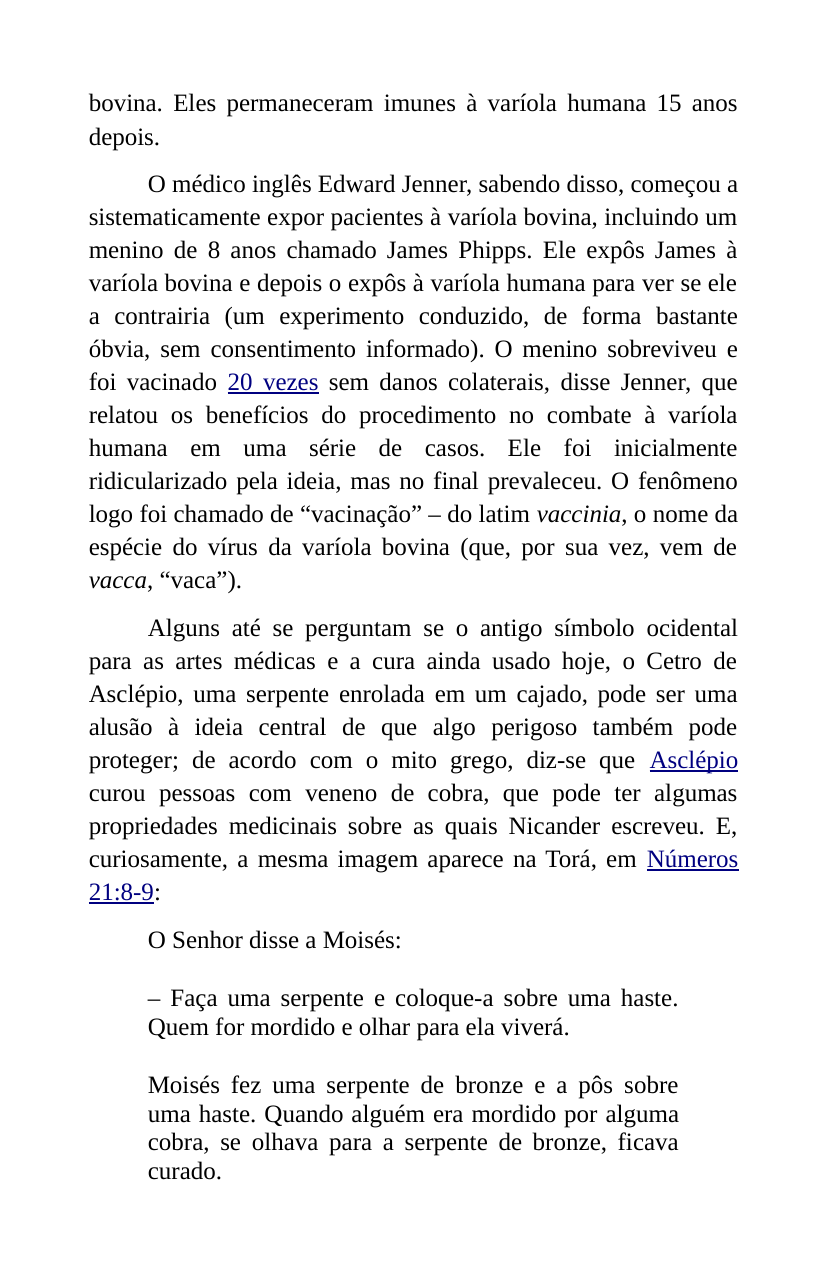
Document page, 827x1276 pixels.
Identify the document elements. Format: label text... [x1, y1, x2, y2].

text Alguns até se perguntam se o antigo símbolo ocidental para as artes médicas e a cura ainda usado hoje, o Cetro de Asclépio, uma serpente enrolada em um cajado, pode ser uma alusão à ideia central de que algo perigoso também pode proteger; de acordo com o mito grego, diz-se que Asclépio curou pessoas com veneno de cobra, que pode ter algumas propriedades medicinais sobre as quais Nicander escreveu. E, curiosamente, a mesma imagem aparece na Torá, em Números 21:8-9: [88, 613, 738, 906]
text O médico inglês Edward Jenner, sabendo disso, começou a sistematicamente expor pacientes à varíola bovina, incluindo um menino de 8 anos chamado James Phipps. Ele expôs James à varíola bovina e depois o expôs à varíola humana para ver se ele a contrairia (um experimento conduzido, de forma bastante óbvia, sem consentimento informado). O menino sobreviveu e foi vacinado 20 vezes sem danos colaterais, disse Jenner, que relatou os benefícios do procedimento no combate à varíola humana em uma série de casos. Ele foi inicialmente ridicularizado pela ideia, mas no final prevaleceu. O fenômeno logo foi chamado de “vacinação” – do latim vaccinia, o nome da espécie do vírus da varíola bovina (que, por sua vez, vem de vacca, “vaca”). [88, 169, 738, 594]
text O Senhor disse a Moisés: [148, 925, 679, 953]
text – Faça uma serpente e coloque-a sobre uma haste. Quem for mordido e olhar para ela viverá. [148, 983, 679, 1041]
text Moisés fez uma serpente de bronze e a pôs sobre uma haste. Quando alguém era mordido por alguma cobra, se olhava para a serpente de bronze, ficava curado. [148, 1070, 679, 1185]
text bovina. Eles permaneceram imunes à varíola humana 15 anos depois. [88, 88, 738, 150]
